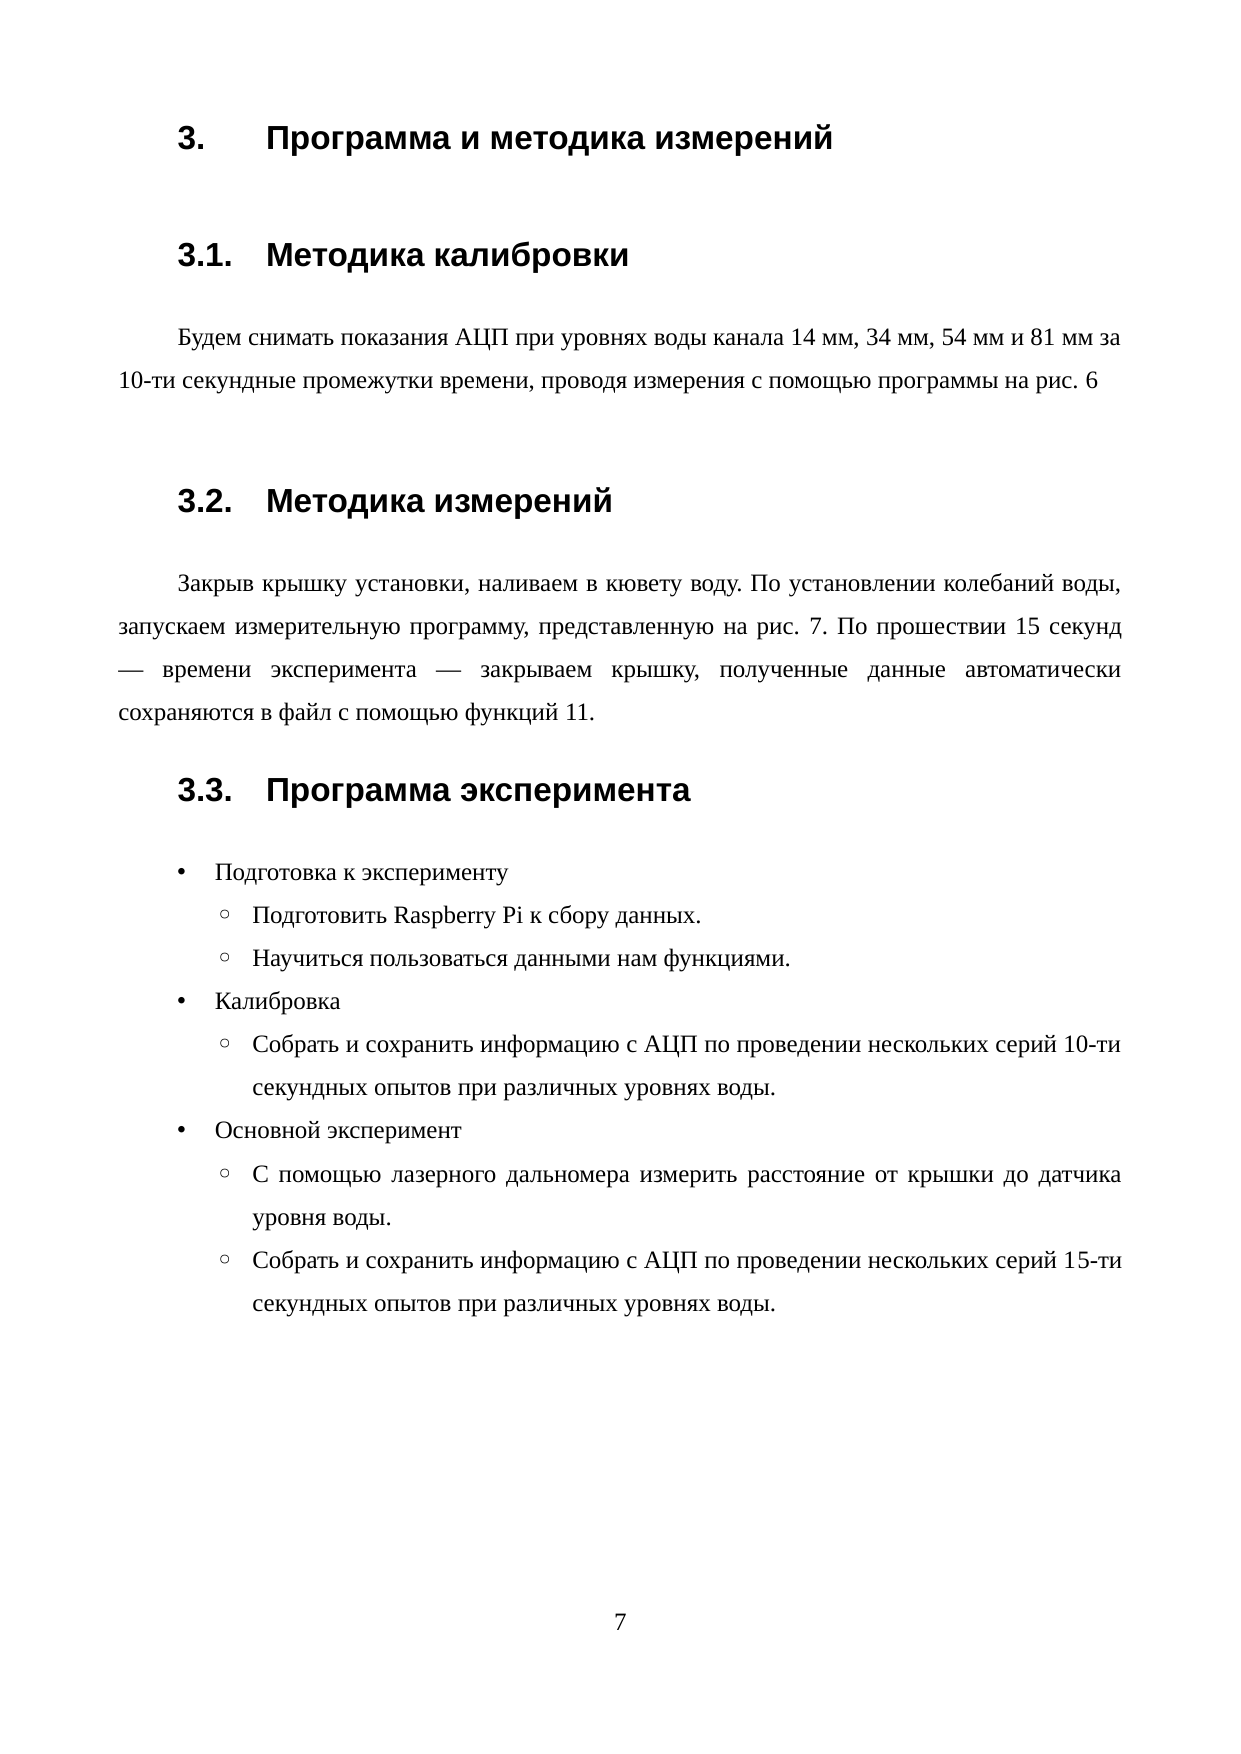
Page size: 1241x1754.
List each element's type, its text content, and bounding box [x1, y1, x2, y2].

list Собрать и сохранить информацию с АЦП по проведении нескольких серий 10-ти секундных опытов при различных уровнях воды. [214, 1029, 1122, 1101]
subtitle Программа и методика измерений [118, 118, 1122, 157]
list Научиться пользоваться данными нам функциями. [214, 943, 1122, 972]
list С помощью лазерного дальномера измерить расстояние от крышки до датчика уровня воды. [214, 1159, 1122, 1231]
text Будем снимать показания АЦП при уровнях воды канала 14 мм, 34 мм, 54 мм и 81 мм за 10-ти секундные промежутки времени, проводя измерения с помощью программы на рис. 6 [118, 322, 1122, 394]
list Подготовка к эксперименту [177, 857, 1122, 886]
list Собрать и сохранить информацию с АЦП по проведении нескольких серий 15-ти секундных опытов при различных уровнях воды. [214, 1245, 1122, 1317]
text Закрыв крышку установки, наливаем в кювету воду. По установлении колебаний воды, запускаем измерительную программу, представленную на рис. 7. По прошествии 15 секунд — времени эксперимента — закрываем крышку, полученные данные автоматически сохраняются в файл c помощью функций 11. [118, 568, 1122, 726]
list Калибровка [177, 986, 1122, 1015]
list Подготовить Raspberry Pi к сбору данных. [214, 900, 1122, 929]
list Основной эксперимент [177, 1116, 1122, 1144]
subtitle Методика калибровки [118, 235, 1122, 273]
subtitle Программа эксперимента [118, 770, 1122, 808]
subtitle Методика измерений [118, 481, 1122, 519]
